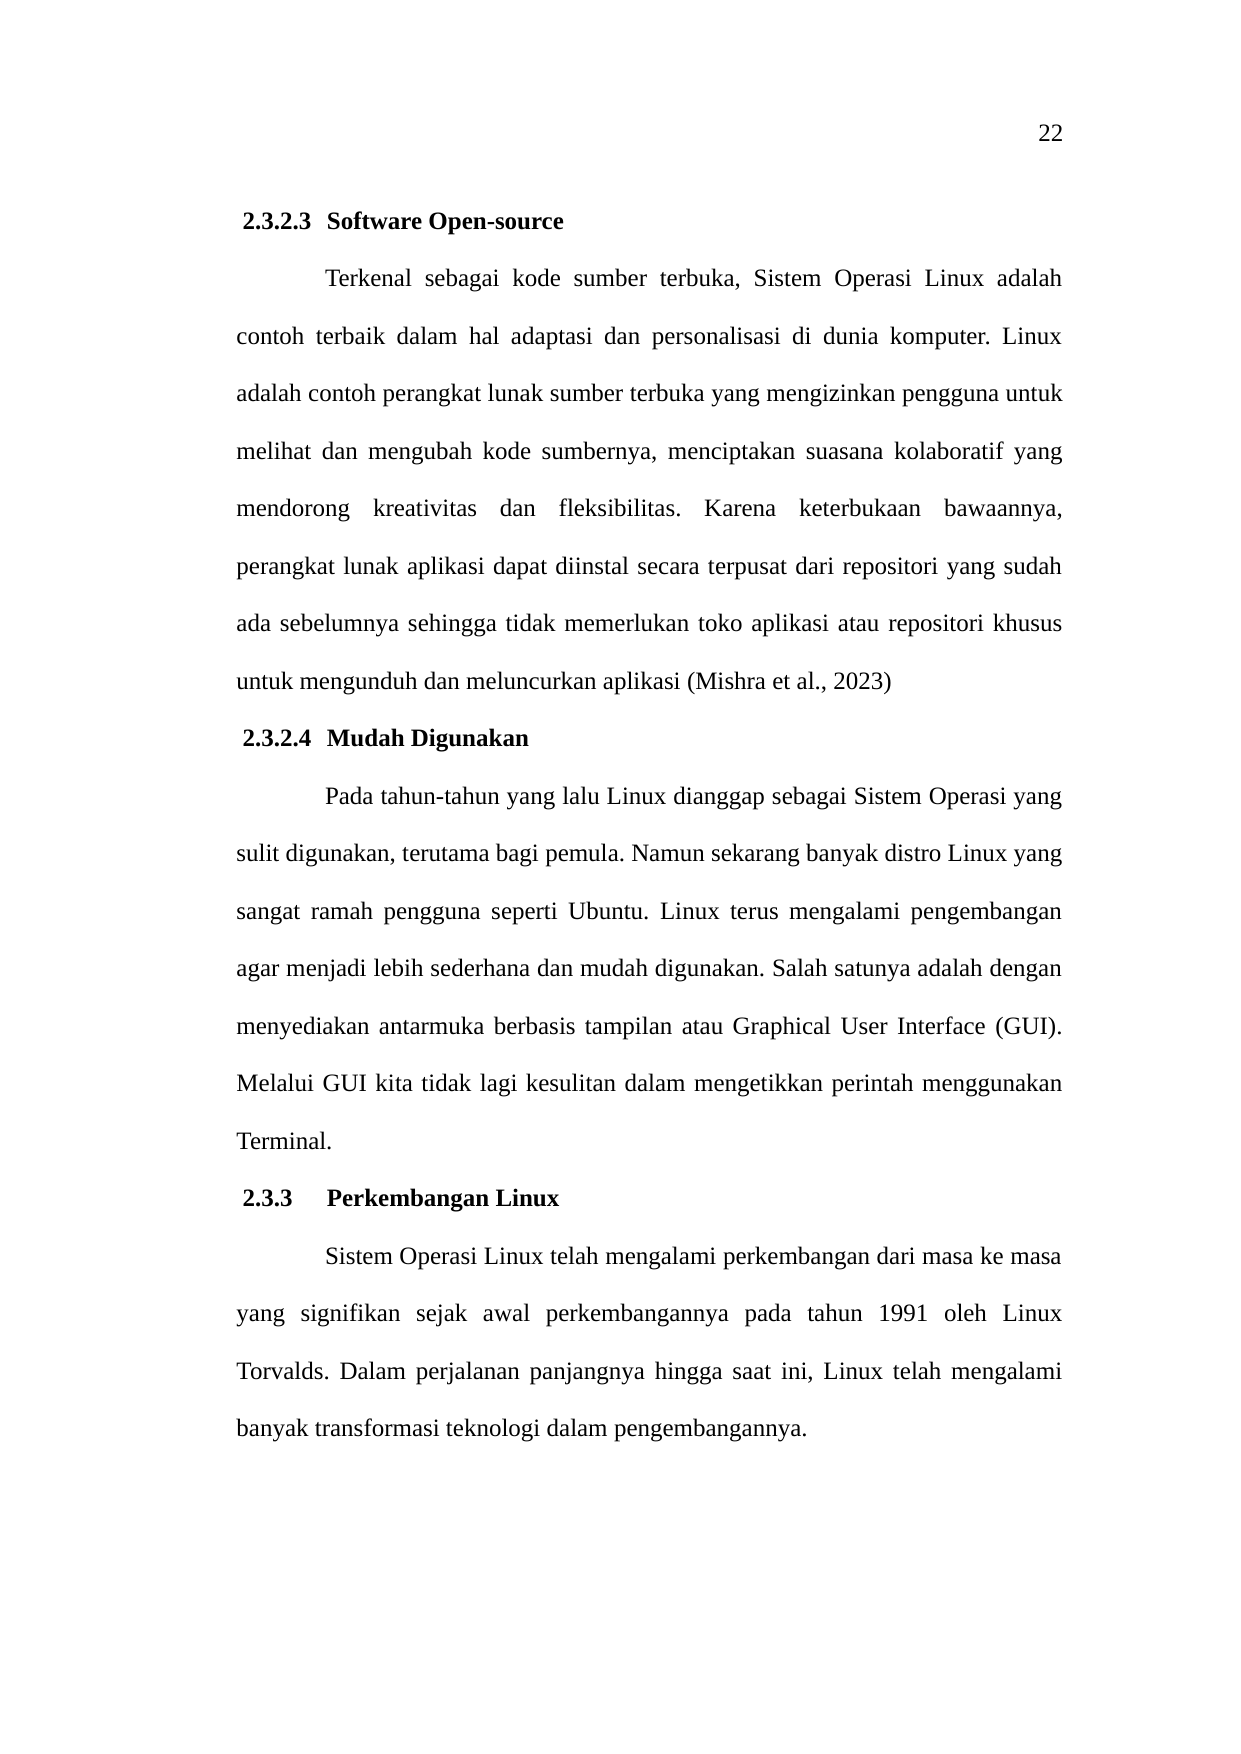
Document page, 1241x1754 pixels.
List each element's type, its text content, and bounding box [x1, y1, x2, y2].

subtitle Mudah Digunakan [236, 723, 1063, 752]
subtitle Software Open-source [236, 206, 1063, 235]
text Pada tahun-tahun yang lalu Linux dianggap sebagai Sistem Operasi yang sulit digunakan, terutama bagi pemula. Namun sekarang banyak distro Linux yang sangat ramah pengguna seperti Ubuntu. Linux terus mengalami pengembangan agar menjadi lebih sederhana dan mudah digunakan. Salah satunya adalah dengan menyediakan antarmuka berbasis tampilan atau Graphical User Interface (GUI). Melalui GUI kita tidak lagi kesulitan dalam mengetikkan perintah menggunakan Terminal. [236, 781, 1063, 1155]
subtitle Perkembangan Linux [236, 1183, 1063, 1212]
text Sistem Operasi Linux telah mengalami perkembangan dari masa ke masa yang signifikan sejak awal perkembangannya pada tahun 1991 oleh Linux Torvalds. Dalam perjalanan panjangnya hingga saat ini, Linux telah mengalami banyak transformasi teknologi dalam pengembangannya. [236, 1241, 1063, 1442]
text Terkenal sebagai kode sumber terbuka, Sistem Operasi Linux adalah contoh terbaik dalam hal adaptasi dan personalisasi di dunia komputer. Linux adalah contoh perangkat lunak sumber terbuka yang mengizinkan pengguna untuk melihat dan mengubah kode sumbernya, menciptakan suasana kolaboratif yang mendorong kreativitas dan fleksibilitas. Karena keterbukaan bawaannya, perangkat lunak aplikasi dapat diinstal secara terpusat dari repositori yang sudah ada sebelumnya sehingga tidak memerlukan toko aplikasi atau repositori khusus untuk mengunduh dan meluncurkan aplikasi (Mishra et al., 2023)⁠ [236, 263, 1063, 695]
